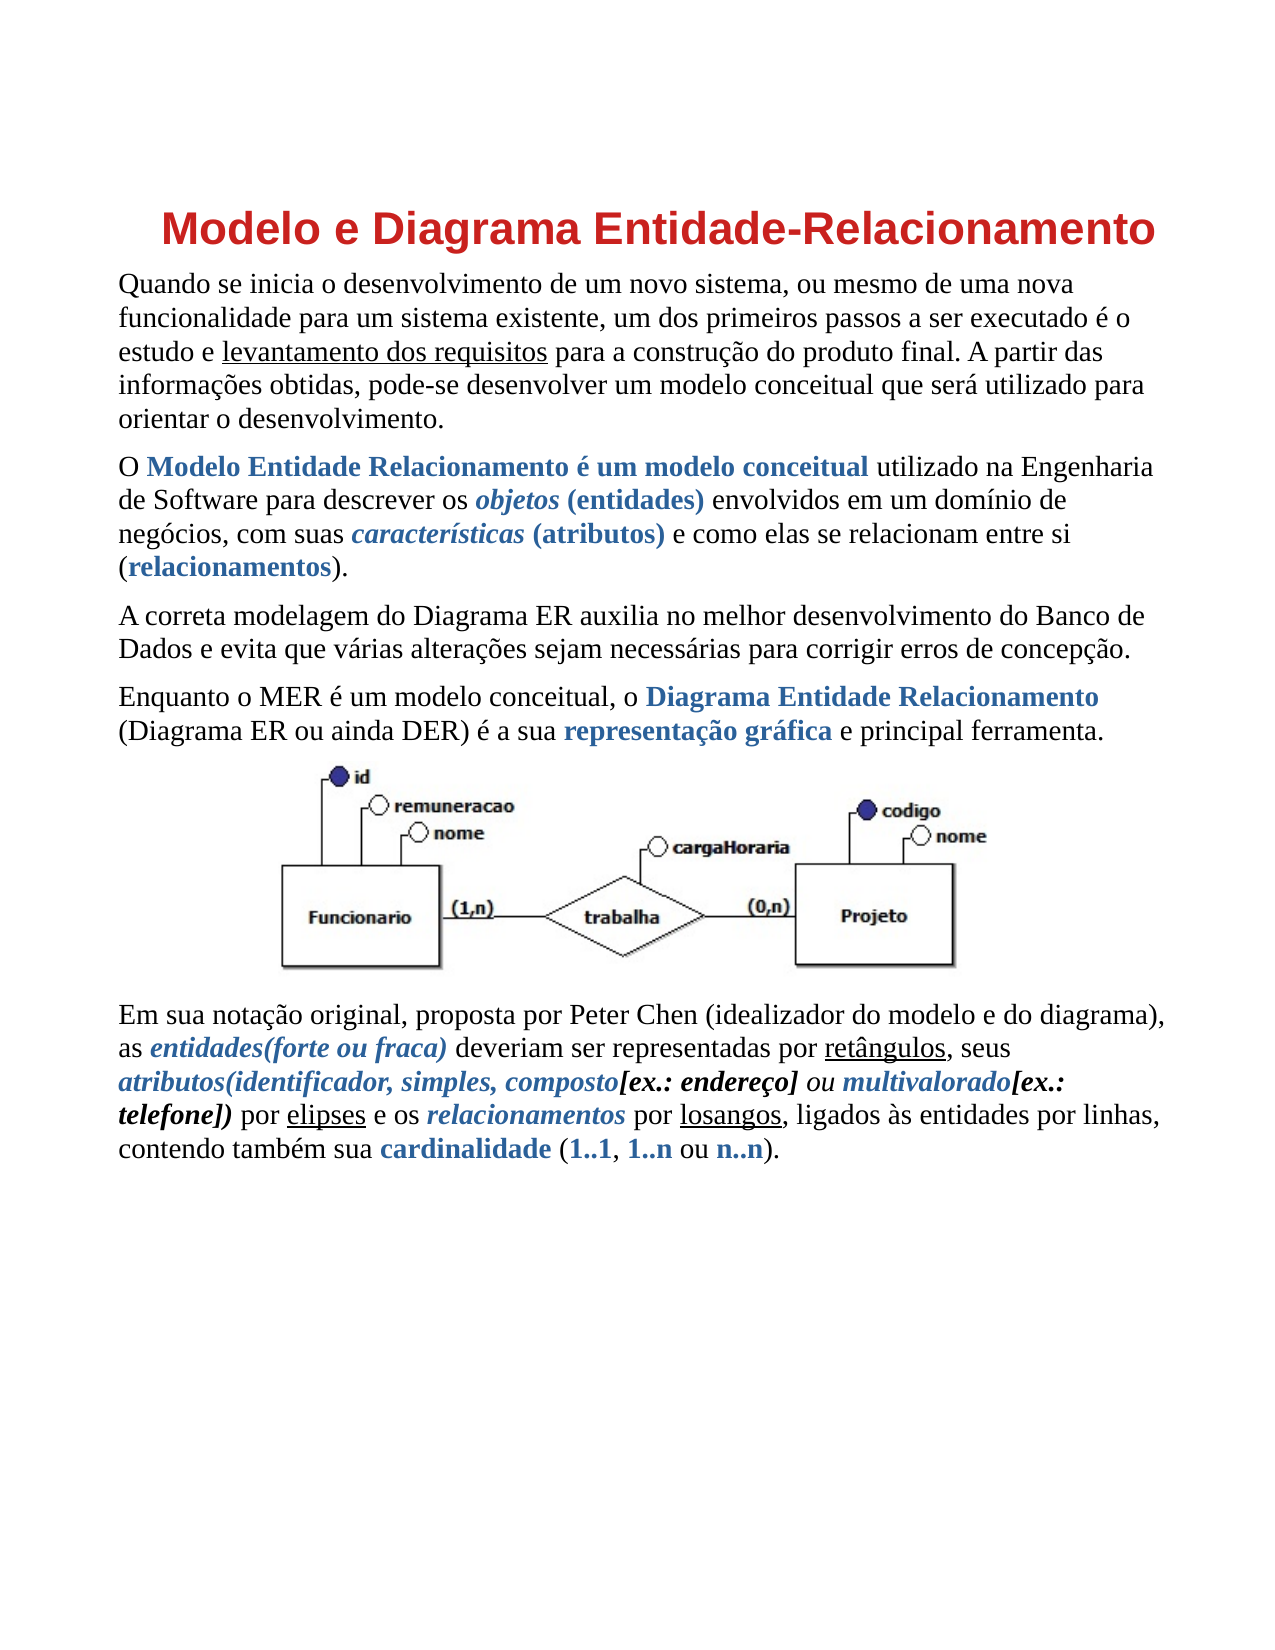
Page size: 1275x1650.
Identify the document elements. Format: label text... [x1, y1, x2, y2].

text Enquanto o MER é um modelo conceitual, o Diagrama Entidade Relacionamento (Diagrama ER ou ainda DER) é a sua representação gráfica e principal ferramenta. [118, 679, 1157, 746]
subtitle Modelo e Diagrama Entidade-Relacionamento [118, 201, 1157, 254]
text O Modelo Entidade Relacionamento é um modelo conceitual utilizado na Engenharia de Software para descrever os objetos (entidades) envolvidos em um domínio de negócios, com suas características (atributos) e como elas se relacionam entre si (relacionamentos). [118, 449, 1157, 583]
picture [277, 761, 998, 983]
text Quando se inicia o desenvolvimento de um novo sistema, ou mesmo de uma nova funcionalidade para um sistema existente, um dos primeiros passos a ser executado é o estudo e levantamento dos requisitos para a construção do produto final. A partir das informações obtidas, pode-se desenvolver um modelo conceitual que será utilizado para orientar o desenvolvimento. [118, 267, 1157, 434]
text A correta modelagem do Diagrama ER auxilia no melhor desenvolvimento do Banco de Dados e evita que várias alterações sejam necessárias para corrigir erros de concepção. [118, 598, 1157, 665]
text Em sua notação original, proposta por Peter Chen (idealizador do modelo e do diagrama), as entidades(forte ou fraca) deveriam ser representadas por retângulos, seus atributos(identificador, simples, composto[ex.: endereço] ou multivalorado[ex.: telefone]) por elipses e os relacionamentos por losangos, ligados às entidades por linhas, contendo também sua cardinalidade (1..1, 1..n ou n..n). [118, 997, 1186, 1164]
